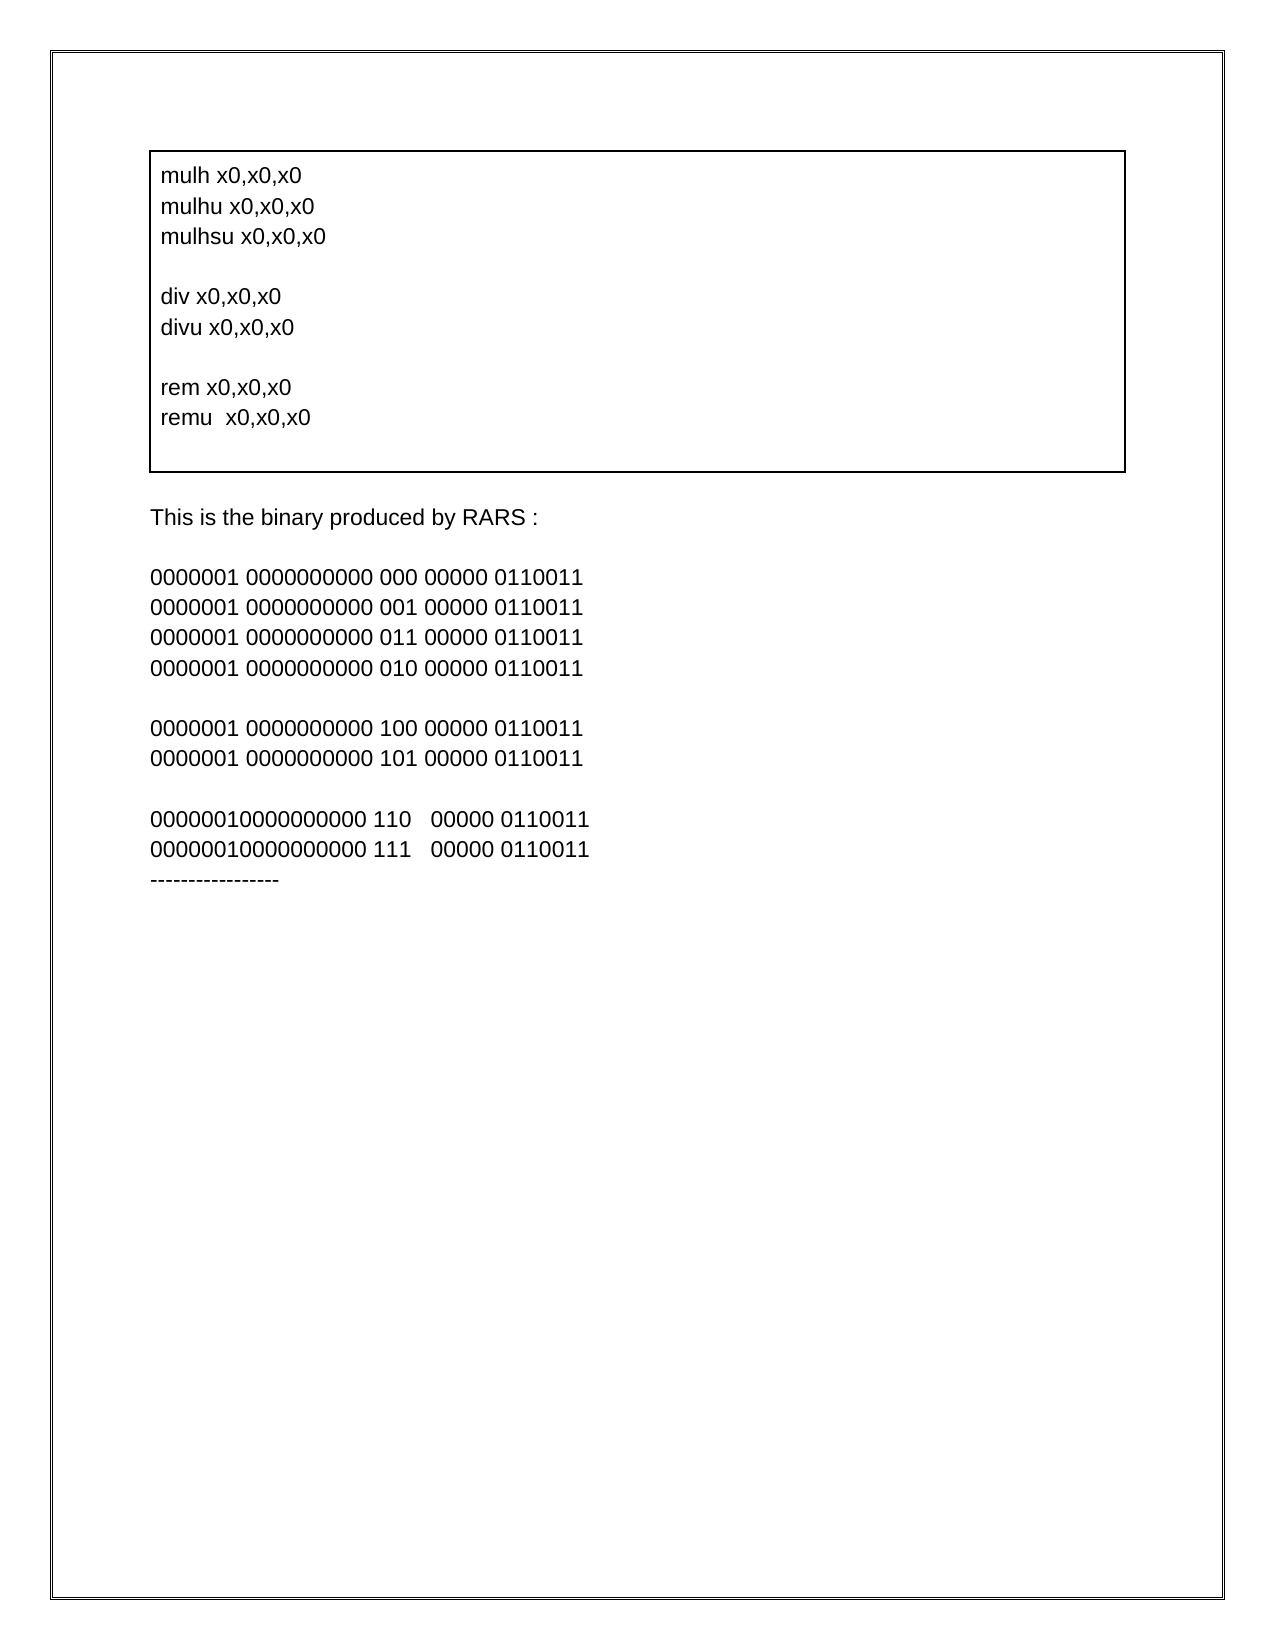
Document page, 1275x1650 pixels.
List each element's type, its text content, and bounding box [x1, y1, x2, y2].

text 0000001 0000000000 101 00000 0110011 [150, 745, 1125, 771]
text ----------------- [150, 866, 1125, 892]
text 00000010000000000 111 00000 0110011 [150, 836, 1125, 862]
text 0000001 0000000000 100 00000 0110011 [150, 715, 1125, 741]
table_header mulh x0,x0,x0 mulhu x0,x0,x0 mulhsu x0,x0,x0 div x0,x0,x0 divu x0,x0,x0 rem x0,x0,x0 remu x0,x0,x0 [151, 152, 1124, 471]
text 0000001 0000000000 011 00000 0110011 [150, 624, 1125, 651]
text This is the binary produced by RARS : [150, 503, 1125, 530]
text 00000010000000000 110 00000 0110011 [150, 806, 1125, 832]
text 0000001 0000000000 010 00000 0110011 [150, 654, 1125, 681]
text 0000001 0000000000 000 00000 0110011 [150, 564, 1125, 590]
text 0000001 0000000000 001 00000 0110011 [150, 594, 1125, 620]
